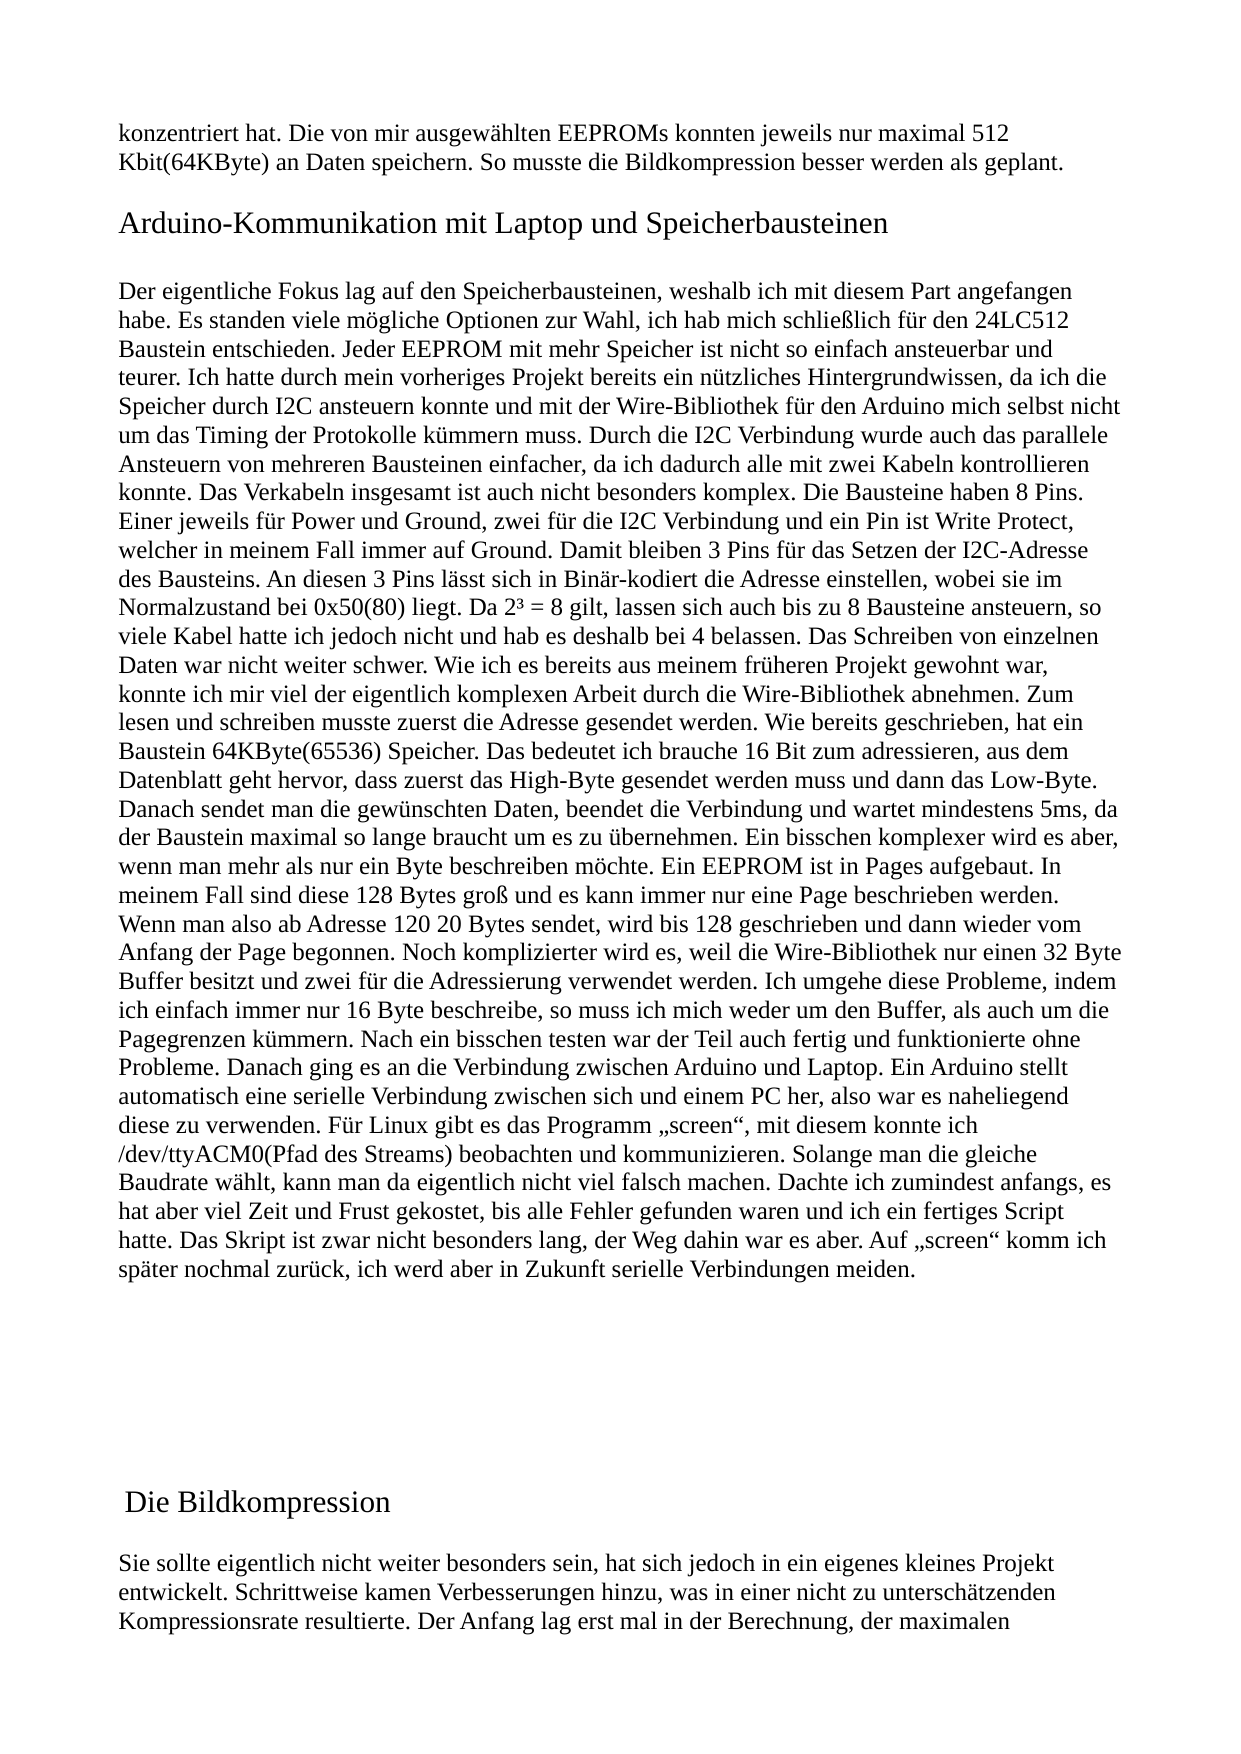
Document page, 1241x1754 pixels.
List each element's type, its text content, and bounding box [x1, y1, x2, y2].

text Sie sollte eigentlich nicht weiter besonders sein, hat sich jedoch in ein eigenes kleines Projekt entwickelt. Schrittweise kamen Verbesserungen hinzu, was in einer nicht zu unterschätzenden Kompressionsrate resultierte. Der Anfang lag erst mal in der Berechnung, der maximalen [118, 1548, 1122, 1635]
text Arduino-Kommunikation mit Laptop und Speicherbausteinen [118, 204, 1122, 240]
text Der eigentliche Fokus lag auf den Speicherbausteinen, weshalb ich mit diesem Part angefangen habe. Es standen viele mögliche Optionen zur Wahl, ich hab mich schließlich für den 24LC512 Baustein entschieden. Jeder EEPROM mit mehr Speicher ist nicht so einfach ansteuerbar und teurer. Ich hatte durch mein vorheriges Projekt bereits ein nützliches Hintergrundwissen, da ich die Speicher durch I2C ansteuern konnte und mit der Wire-Bibliothek für den Arduino mich selbst nicht um das Timing der Protokolle kümmern muss. Durch die I2C Verbindung wurde auch das parallele Ansteuern von mehreren Bausteinen einfacher, da ich dadurch alle mit zwei Kabeln kontrollieren konnte. Das Verkabeln insgesamt ist auch nicht besonders komplex. Die Bausteine haben 8 Pins. Einer jeweils für Power und Ground, zwei für die I2C Verbindung und ein Pin ist Write Protect, welcher in meinem Fall immer auf Ground. Damit bleiben 3 Pins für das Setzen der I2C-Adresse des Bausteins. An diesen 3 Pins lässt sich in Binär-kodiert die Adresse einstellen, wobei sie im Normalzustand bei 0x50(80) liegt. Da 2³ = 8 gilt, lassen sich auch bis zu 8 Bausteine ansteuern, so viele Kabel hatte ich jedoch nicht und hab es deshalb bei 4 belassen. Das Schreiben von einzelnen Daten war nicht weiter schwer. Wie ich es bereits aus meinem früheren Projekt gewohnt war, konnte ich mir viel der eigentlich komplexen Arbeit durch die Wire-Bibliothek abnehmen. Zum lesen und schreiben musste zuerst die Adresse gesendet werden. Wie bereits geschrieben, hat ein Baustein 64KByte(65536) Speicher. Das bedeutet ich brauche 16 Bit zum adressieren, aus dem Datenblatt geht hervor, dass zuerst das High-Byte gesendet werden muss und dann das Low-Byte. Danach sendet man die gewünschten Daten, beendet die Verbindung und wartet mindestens 5ms, da der Baustein maximal so lange braucht um es zu übernehmen. Ein bisschen komplexer wird es aber, wenn man mehr als nur ein Byte beschreiben möchte. Ein EEPROM ist in Pages aufgebaut. In meinem Fall sind diese 128 Bytes groß und es kann immer nur eine Page beschrieben werden. Wenn man also ab Adresse 120 20 Bytes sendet, wird bis 128 geschrieben und dann wieder vom Anfang der Page begonnen. Noch komplizierter wird es, weil die Wire-Bibliothek nur einen 32 Byte Buffer besitzt und zwei für die Adressierung verwendet werden. Ich umgehe diese Probleme, indem ich einfach immer nur 16 Byte beschreibe, so muss ich mich weder um den Buffer, als auch um die Pagegrenzen kümmern. Nach ein bisschen testen war der Teil auch fertig und funktionierte ohne Probleme. Danach ging es an die Verbindung zwischen Arduino und Laptop. Ein Arduino stellt automatisch eine serielle Verbindung zwischen sich und einem PC her, also war es naheliegend diese zu verwenden. Für Linux gibt es das Programm „screen“, mit diesem konnte ich /dev/ttyACM0(Pfad des Streams) beobachten und kommunizieren. Solange man die gleiche Baudrate wählt, kann man da eigentlich nicht viel falsch machen. Dachte ich zumindest anfangs, es hat aber viel Zeit und Frust gekostet, bis alle Fehler gefunden waren und ich ein fertiges Script hatte. Das Skript ist zwar nicht besonders lang, der Weg dahin war es aber. Auf „screen“ komm ich später nochmal zurück, ich werd aber in Zukunft serielle Verbindungen meiden. [118, 276, 1122, 1282]
text Die Bildkompression [118, 1484, 1122, 1520]
text konzentriert hat. Die von mir ausgewählten EEPROMs konnten jeweils nur maximal 512 Kbit(64KByte) an Daten speichern. So musste die Bildkompression besser werden als geplant. [118, 118, 1122, 176]
